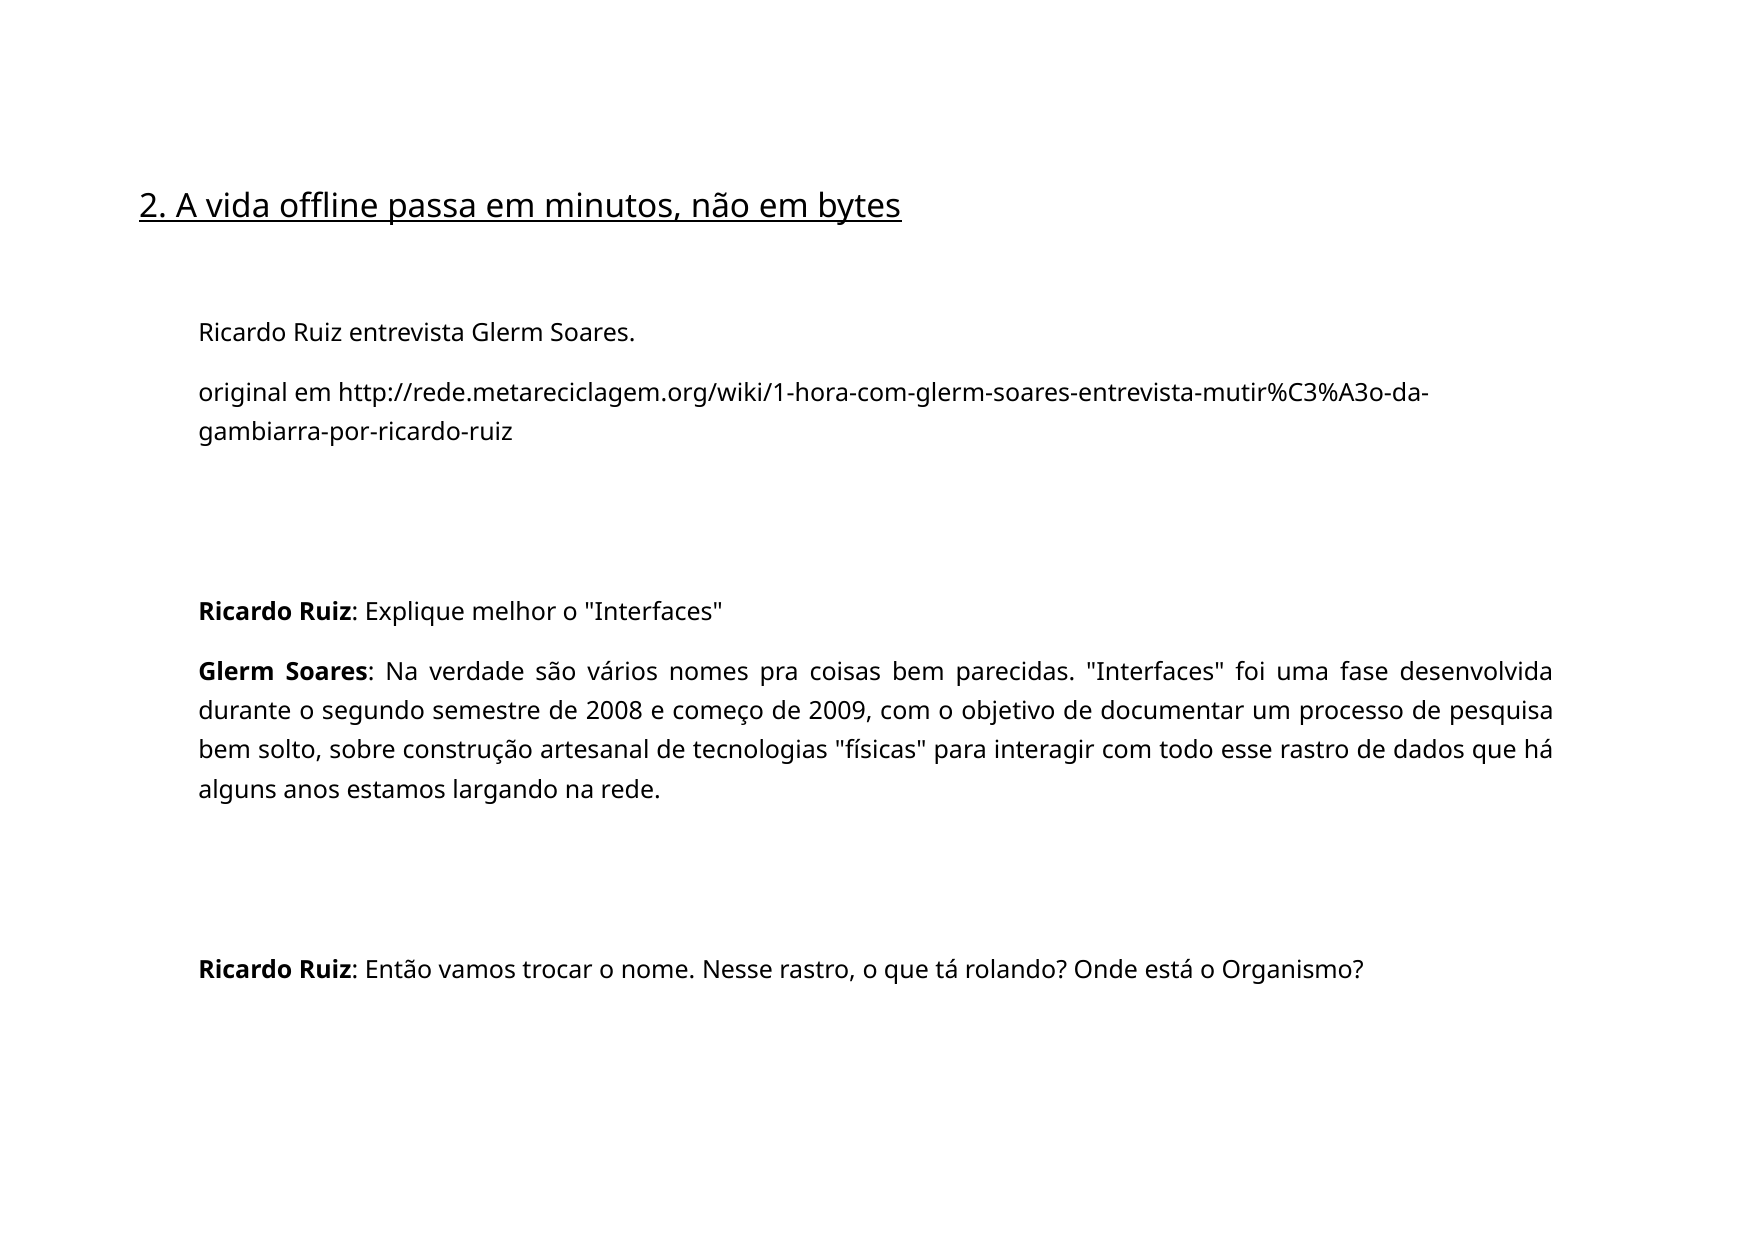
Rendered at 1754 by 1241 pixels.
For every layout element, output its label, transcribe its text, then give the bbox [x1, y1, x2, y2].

text Ricardo Ruiz entrevista Glerm Soares. [198, 315, 1556, 349]
text Glerm Soares: Na verdade são vários nomes pra coisas bem parecidas. "Interfaces" foi uma fase desenvolvida durante o segundo semestre de 2008 e começo de 2009, com o objetivo de documentar um processo de pesquisa bem solto, sobre construção artesanal de tecnologias "físicas" para interagir com todo esse rastro de dados que há alguns anos estamos largando na rede. [198, 654, 1556, 805]
text Ricardo Ruiz: Explique melhor o "Interfaces" [198, 594, 1556, 628]
text original em http://rede.metareciclagem.org/wiki/1-hora-com-glerm-soares-entrevista-mutir%C3%A3o-da-gambiarra-por-ricardo-ruiz [198, 375, 1556, 448]
text 2. A vida offline passa em minutos, não em bytes [139, 182, 1556, 227]
text Ricardo Ruiz: Então vamos trocar o nome. Nesse rastro, o que tá rolando? Onde está o Organismo? [198, 951, 1556, 985]
